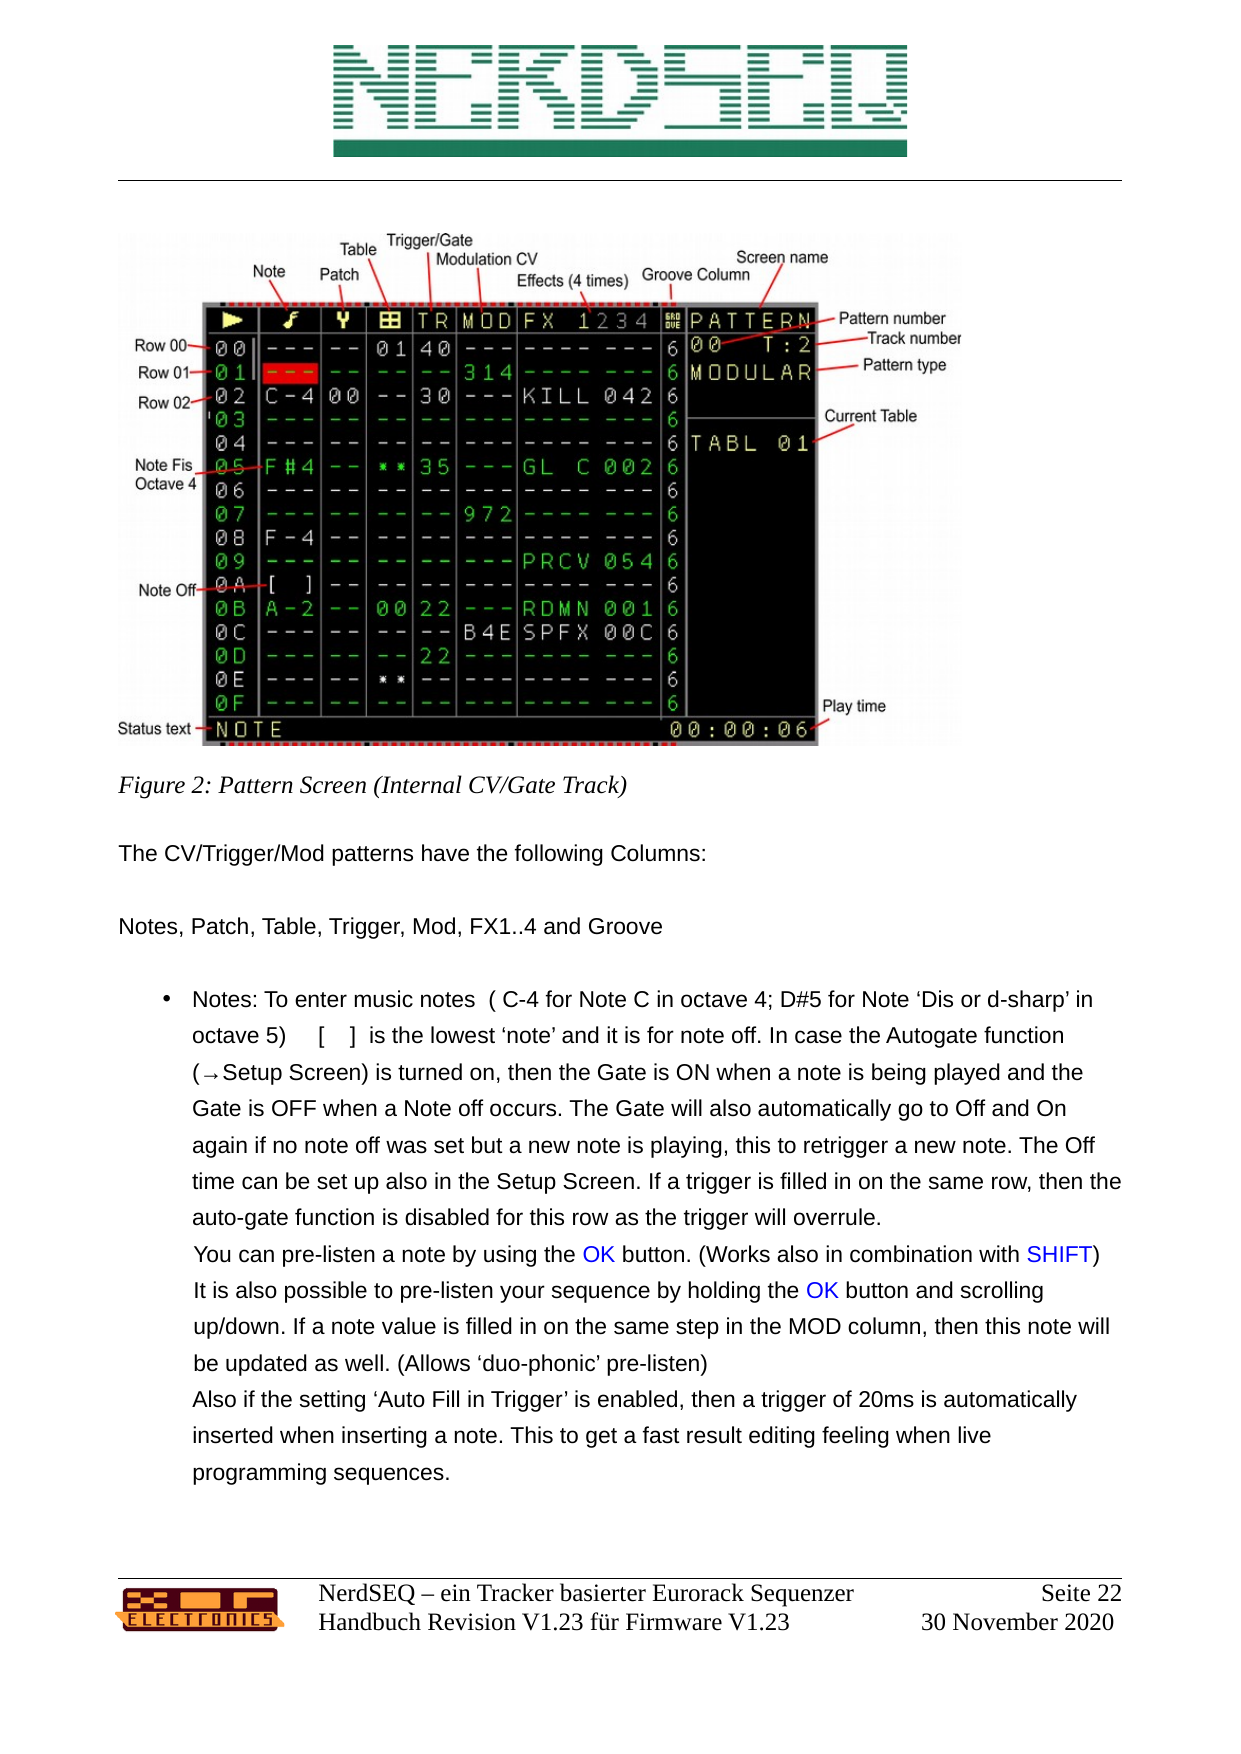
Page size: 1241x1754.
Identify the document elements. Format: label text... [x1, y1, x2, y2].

list Notes: To enter music notes ( C-4 for Note C in octave 4; D#5 for Note ‘Dis or d-sharp’ in octave 5) [ ] is the lowest ‘note’ and it is for note off. In case the Autogate function (→Setup Screen) is turned on, then the Gate is ON when a note is being played and the Gate is OFF when a Note off occurs. The Gate will also automatically go to Off and On again if no note off was set but a new note is playing, this to retrigger a new note. The Off time can be set up also in the Setup Screen. If a trigger is filled in on the same row, then the auto-gate function is disabled for this row as the trigger will overrule. [162, 986, 1122, 1231]
text Also if the setting ‘Auto Fill in Trigger’ is enabled, then a trigger of 20ms is automatically inserted when inserting a note. This to get a fast result editing feeling when live programming sequences. [192, 1386, 1122, 1485]
text The CV/Trigger/Mod patterns have the following Columns: [118, 799, 1122, 867]
picture [333, 45, 908, 157]
text It is also possible to pre-listen your sequence by holding the OK button and scrolling up/down. If a note value is filled in on the same step in the MOD column, then this note will be updated as well. (Allows ‘duo-phonic’ pre-listen) [118, 1277, 1122, 1376]
text Notes, Patch, Table, Trigger, Mod, FX1..4 and Groove [118, 913, 1122, 939]
text You can pre-listen a note by using the OK button. (Works also in combination with SHIFT) [118, 1241, 1122, 1267]
picture [118, 233, 962, 746]
text [118, 209, 1122, 770]
picture [115, 1584, 285, 1634]
text Figure 2: Pattern Screen (Internal CV/Gate Track) [118, 770, 1122, 799]
